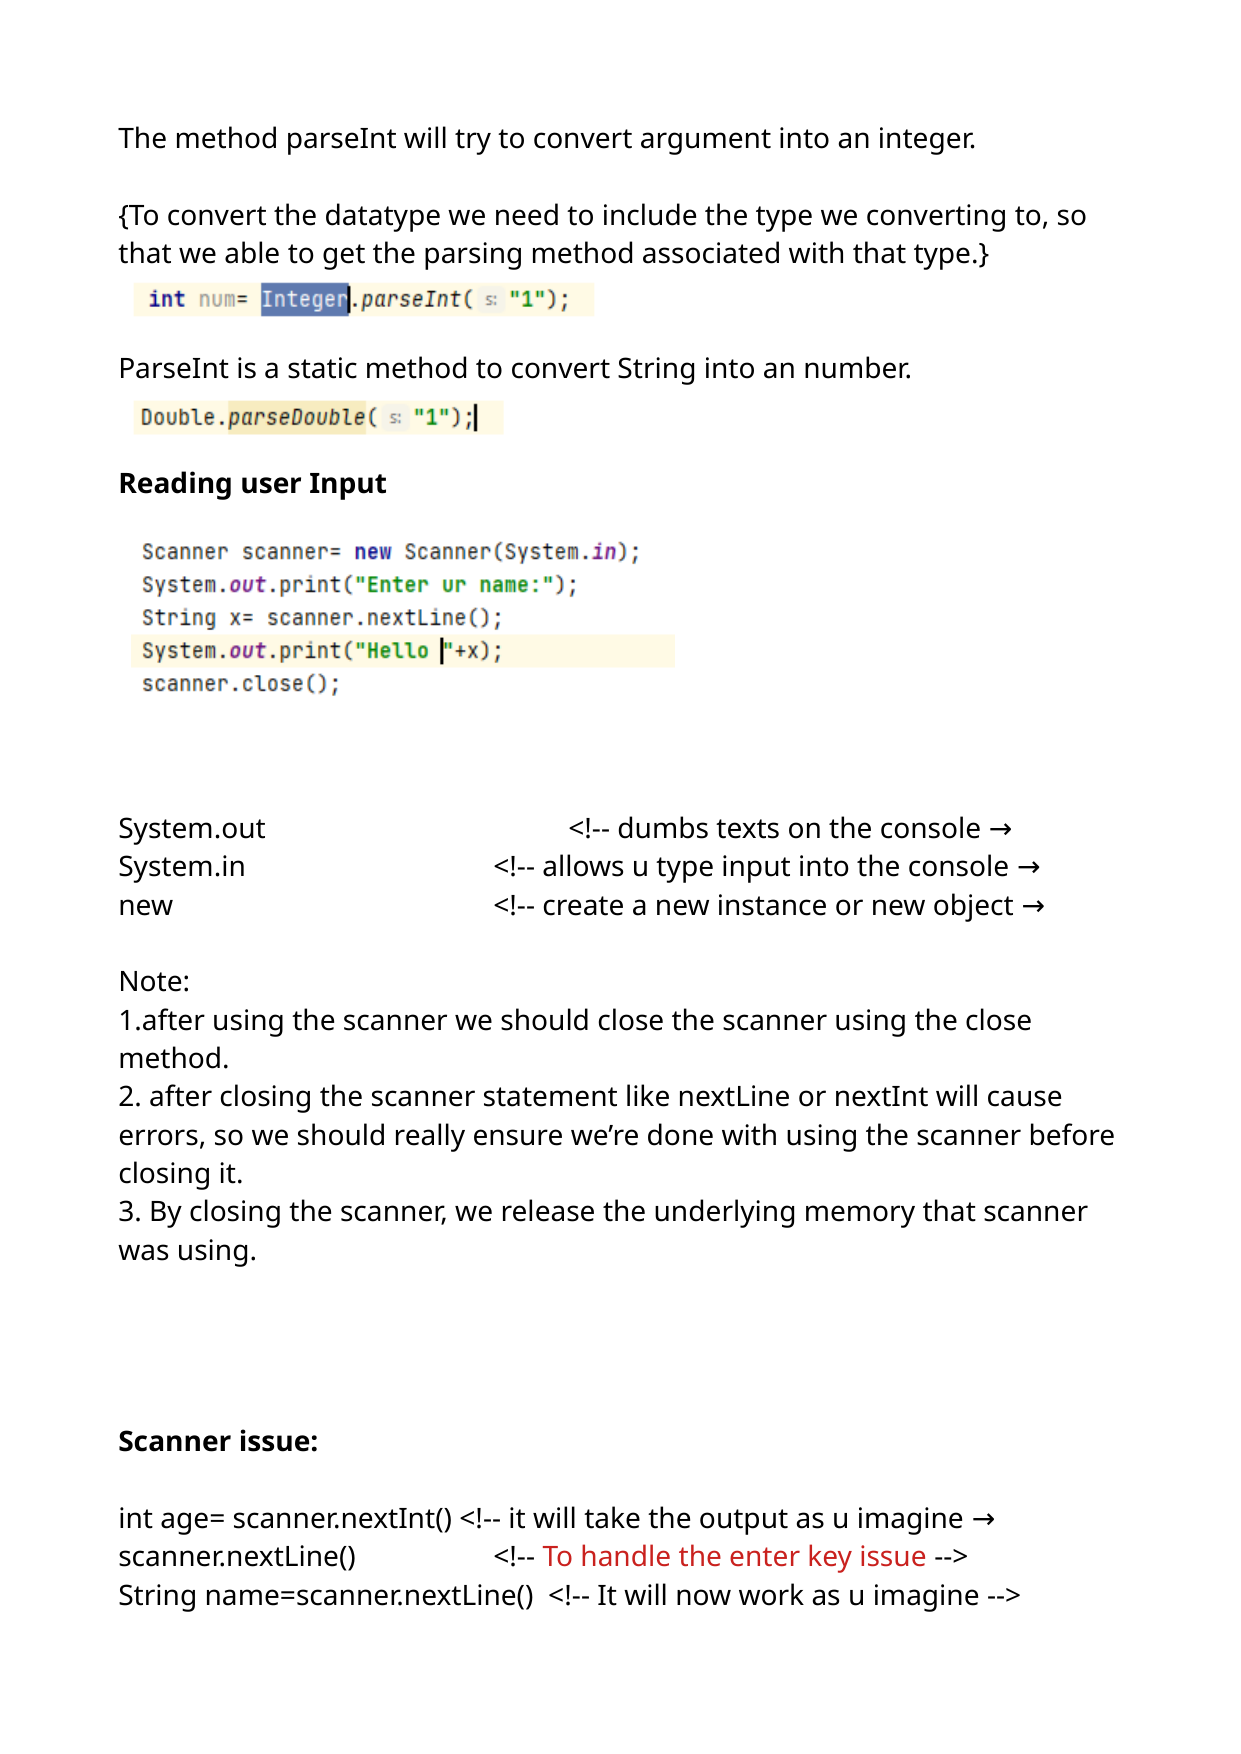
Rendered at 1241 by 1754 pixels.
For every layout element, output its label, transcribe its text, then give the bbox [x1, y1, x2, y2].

text 1.after using the scanner we should close the scanner using the close method. [118, 1000, 1122, 1076]
text System.in <!-- allows u type input into the console → [118, 846, 1122, 885]
picture [131, 539, 675, 707]
text {To convert the datatype we need to include the type we converting to, so that we able to get the parsing method associated with that type.} [118, 195, 1122, 271]
text 2. after closing the scanner statement like nextLine or nextInt will cause errors, so we should really ensure we’re done with using the scanner before closing it. [118, 1076, 1122, 1191]
text scanner.nextLine() <!-- To handle the enter key issue --> [118, 1536, 1122, 1575]
text System.out <!-- dumbs texts on the console → [118, 808, 1122, 846]
text Scanner issue: [118, 1421, 1122, 1460]
text Note: [118, 961, 1122, 1000]
text Reading user Input [118, 463, 1122, 501]
picture [133, 280, 595, 326]
picture [133, 393, 504, 438]
text 3. By closing the scanner, we release the underlying memory that scanner was using. [118, 1191, 1122, 1268]
text int age= scanner.nextInt() <!-- it will take the output as u imagine → [118, 1498, 1122, 1536]
text The method parseInt will try to convert argument into an integer. [118, 118, 1122, 156]
text String name=scanner.nextLine() <!-- It will now work as u imagine --> [118, 1575, 1122, 1613]
text ParseInt is a static method to convert String into an number. [118, 348, 1122, 386]
text new <!-- create a new instance or new object → [118, 885, 1122, 923]
